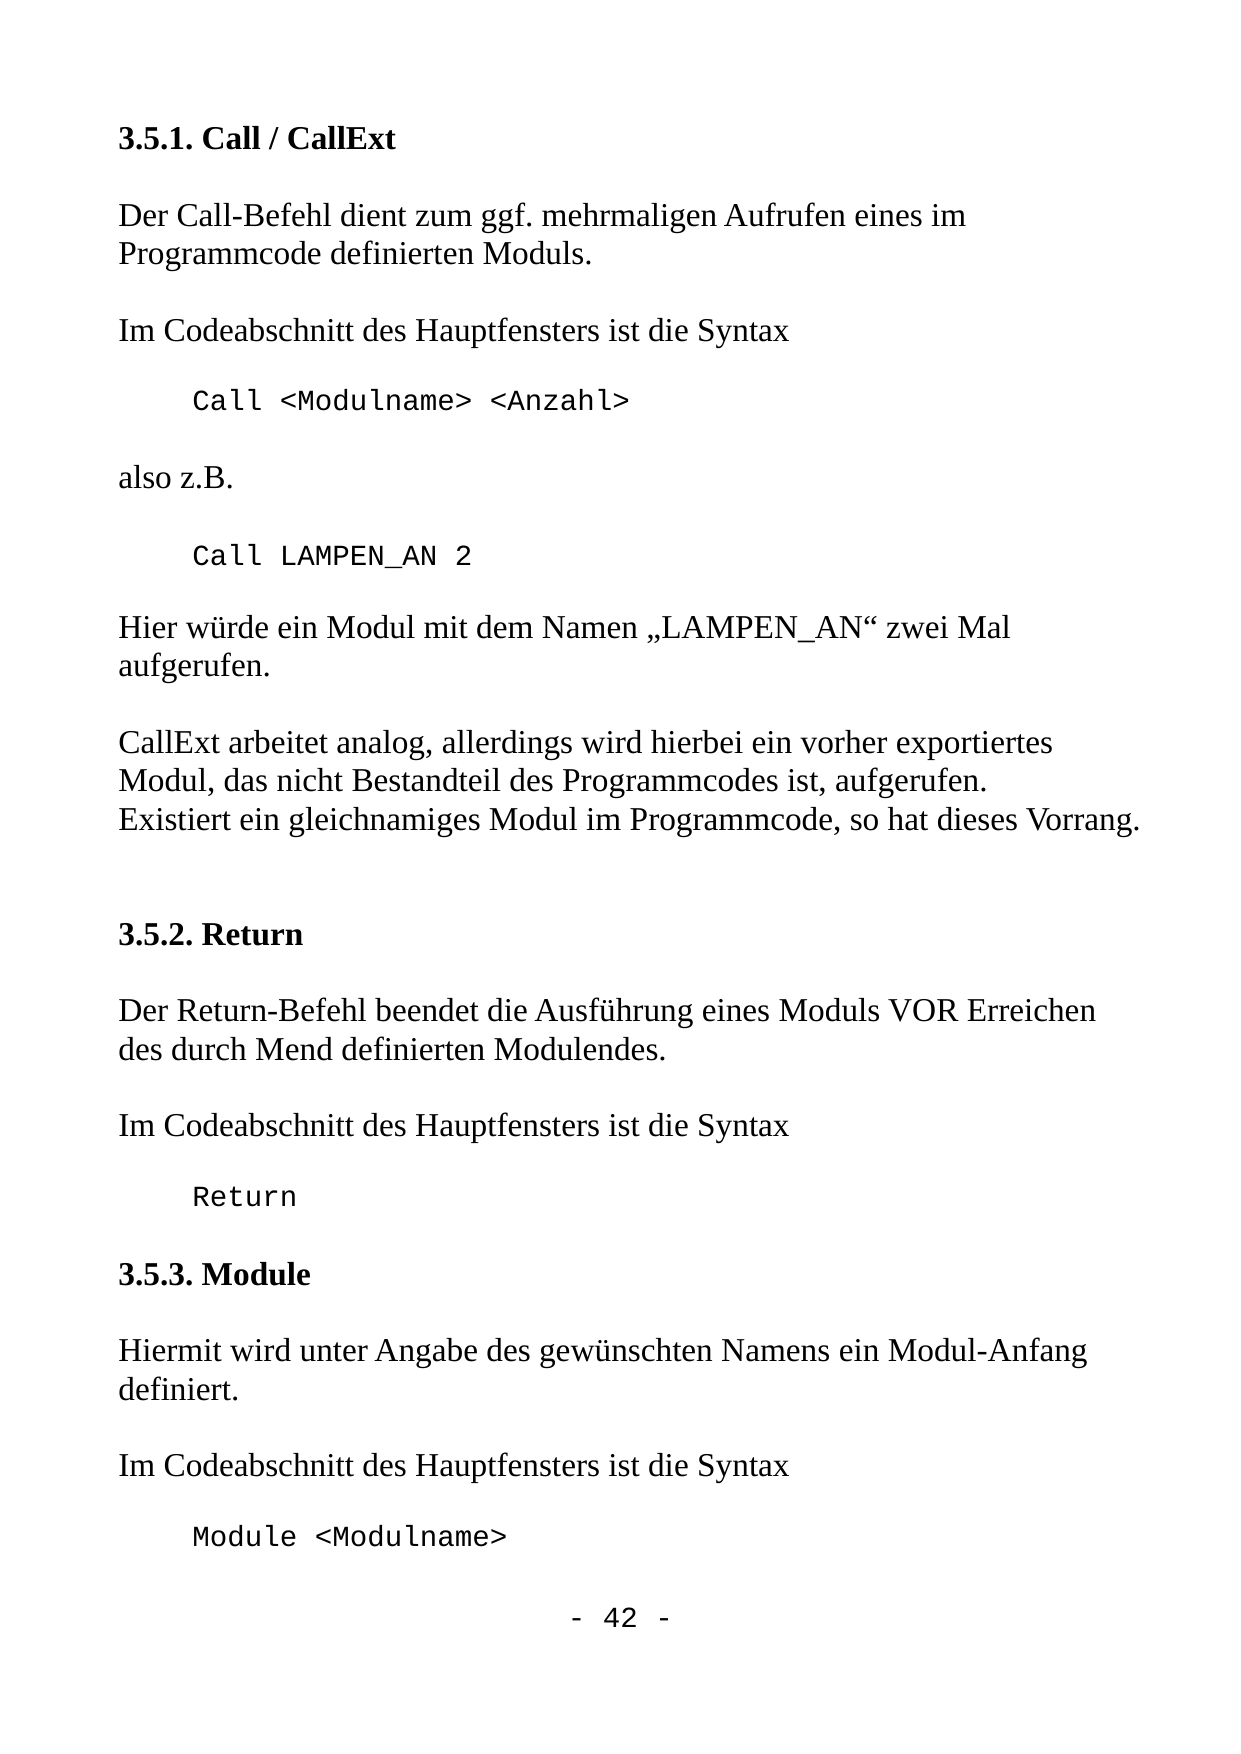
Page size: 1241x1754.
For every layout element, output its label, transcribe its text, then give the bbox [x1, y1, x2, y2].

text 3.5.2. Return [118, 914, 1122, 952]
text Der Return-Befehl beendet die Ausführung eines Moduls VOR Erreichen des durch Mend definierten Modulendes. [118, 991, 1122, 1067]
text Der Call-Befehl dient zum ggf. mehrmaligen Aufrufen eines im Programmcode definierten Moduls. [118, 195, 1122, 271]
text Hiermit wird unter Angabe des gewünschten Namens ein Modul-Anfang definiert. [118, 1330, 1122, 1407]
text Existiert ein gleichnamiges Modul im Programmcode, so hat dieses Vorrang. [118, 799, 1146, 837]
text Im Codeabschnitt des Hauptfensters ist die Syntax [118, 1106, 1122, 1144]
text CallExt arbeitet analog, allerdings wird hierbei ein vorher exportiertes Modul, das nicht Bestandteil des Programmcodes ist, aufgerufen. [118, 722, 1122, 799]
text Return [118, 1182, 1122, 1215]
text Im Codeabschnitt des Hauptfensters ist die Syntax [118, 1445, 1122, 1484]
text Call LAMPEN_AN 2 [118, 534, 1122, 574]
text also z.B. [118, 458, 1122, 496]
text Im Codeabschnitt des Hauptfensters ist die Syntax [118, 310, 1122, 348]
text 3.5.1. Call / CallExt [118, 118, 1122, 156]
text Module <Modulname> [118, 1522, 1122, 1555]
text Call <Modulname> <Anzahl> [118, 386, 1122, 419]
text Hier würde ein Modul mit dem Namen „LAMPEN_AN“ zwei Mal aufgerufen. [118, 607, 1122, 684]
text 3.5.3. Module [118, 1254, 1122, 1292]
